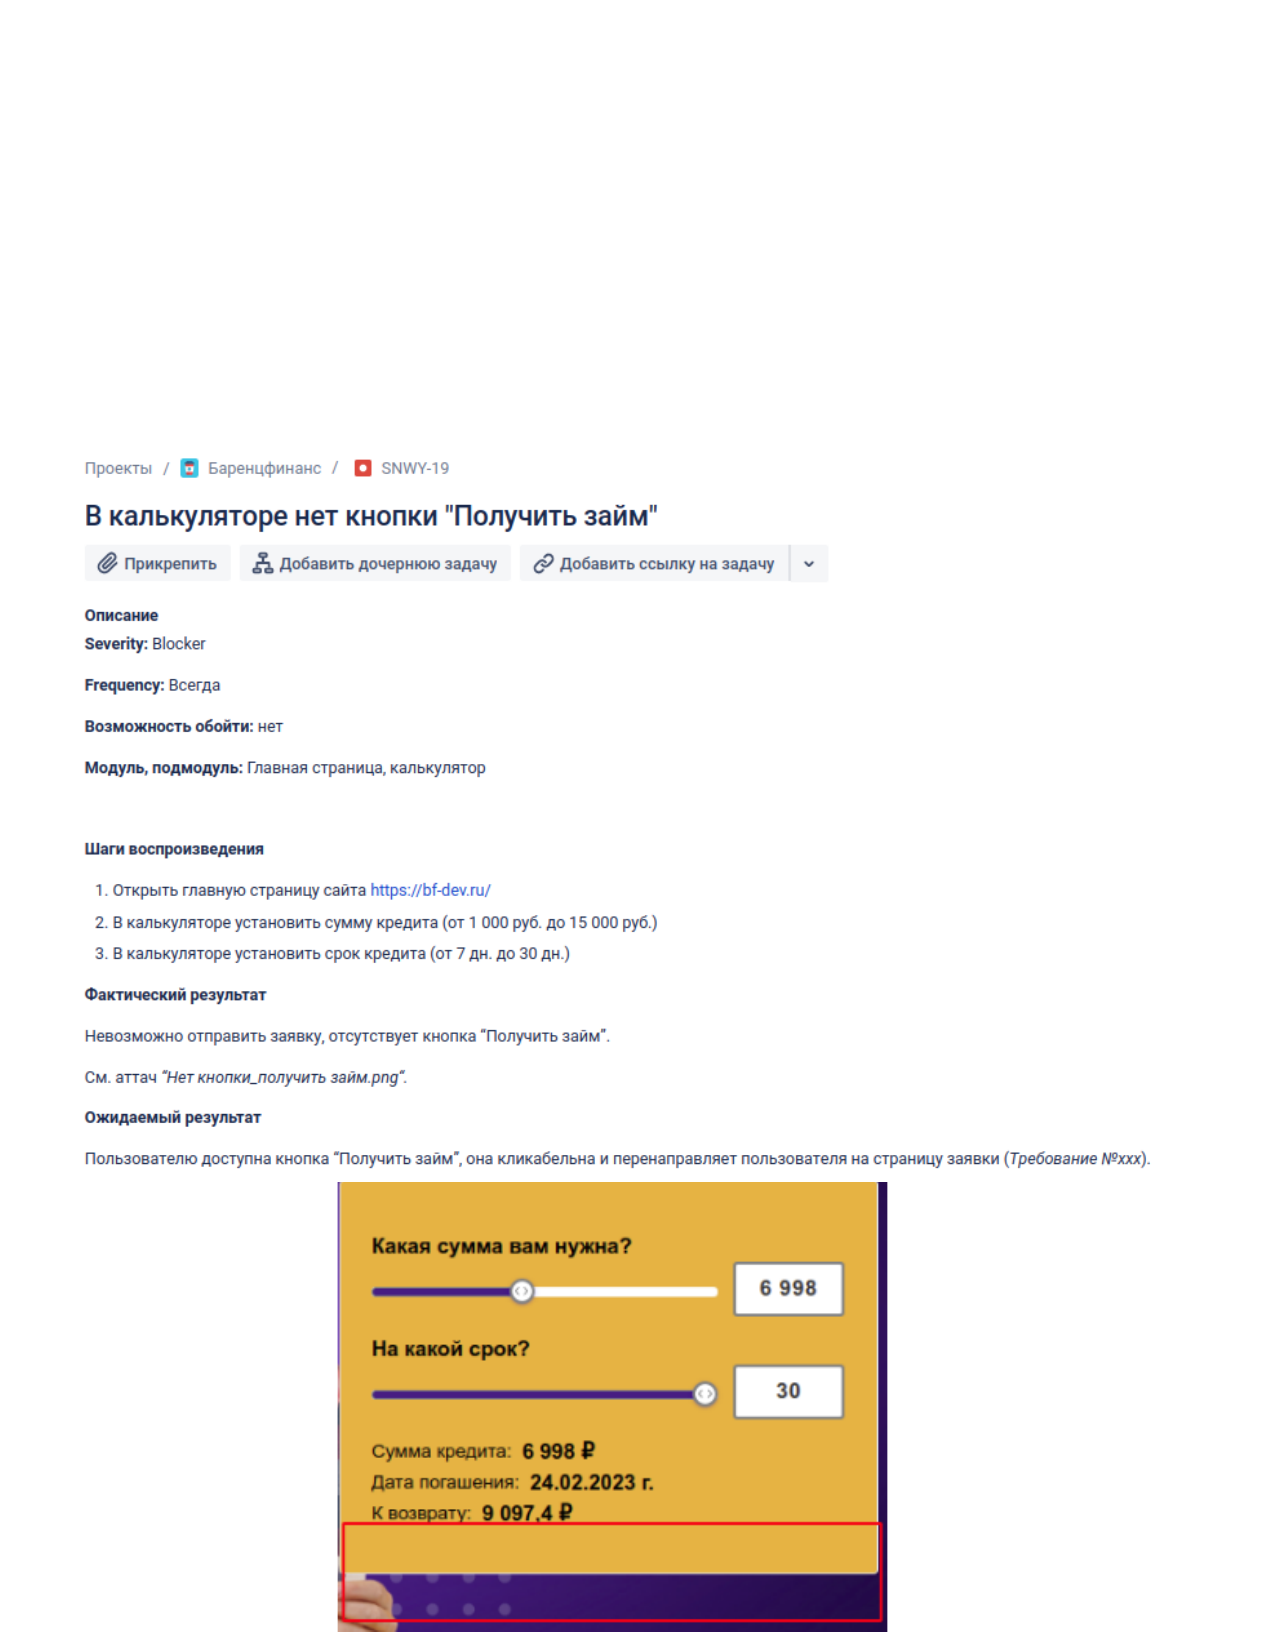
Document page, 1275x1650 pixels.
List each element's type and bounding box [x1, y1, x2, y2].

picture [67, 434, 1208, 1632]
